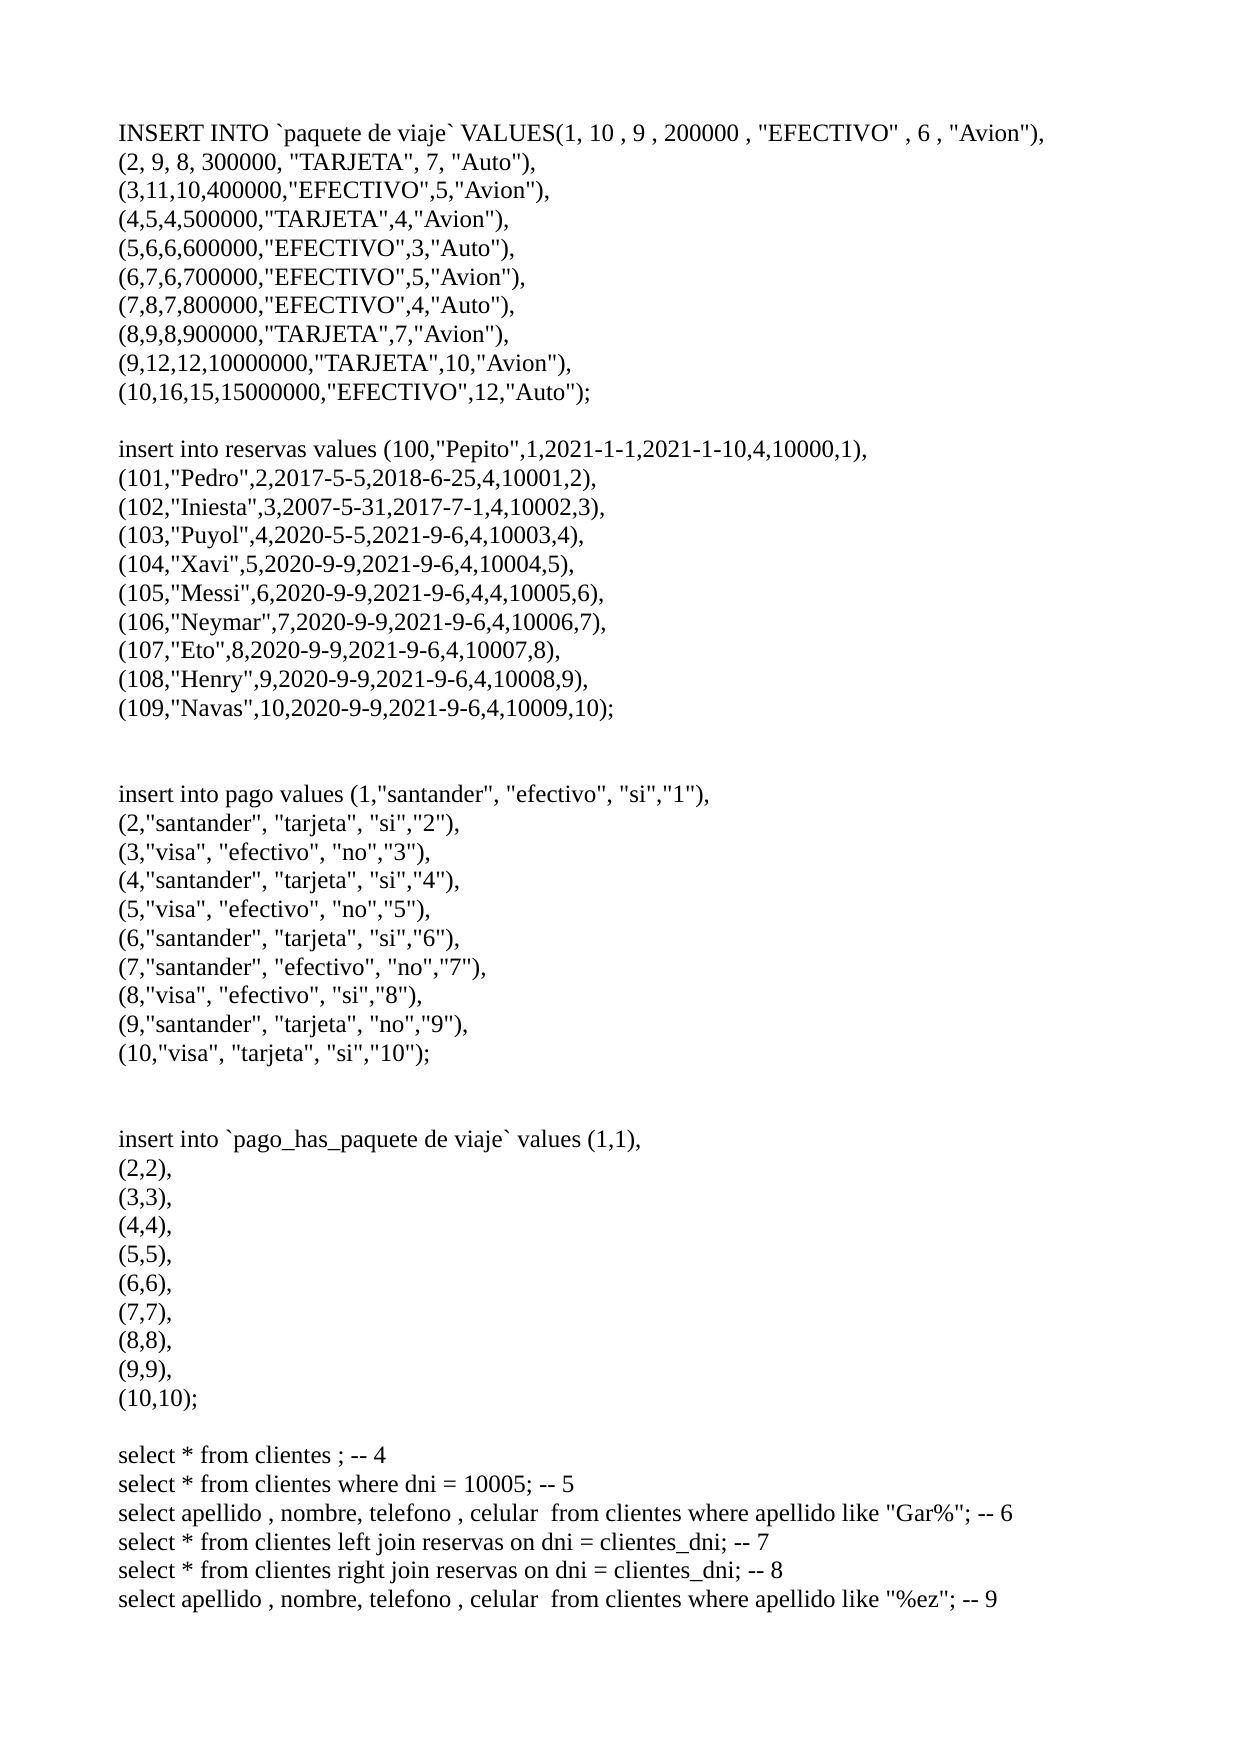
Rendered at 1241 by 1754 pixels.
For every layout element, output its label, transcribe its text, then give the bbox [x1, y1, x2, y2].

text (4,4), [118, 1211, 1122, 1239]
text (107,"Eto",8,2020-9-9,2021-9-6,4,10007,8), [118, 636, 1122, 664]
text (3,11,10,400000,"EFECTIVO",5,"Avion"), [118, 176, 1122, 204]
text (106,"Neymar",7,2020-9-9,2021-9-6,4,10006,7), [118, 607, 1122, 636]
text select * from clientes left join reservas on dni = clientes_dni; -- 7 [118, 1527, 1122, 1556]
text (109,"Navas",10,2020-9-9,2021-9-6,4,10009,10); [118, 693, 1122, 722]
text (5,6,6,600000,"EFECTIVO",3,"Auto"), [118, 233, 1122, 262]
text (7,"santander", "efectivo", "no","7"), [118, 952, 1122, 981]
text (8,8), [118, 1326, 1122, 1354]
text insert into pago values (1,"santander", "efectivo", "si","1"), [118, 779, 1122, 808]
text (10,"visa", "tarjeta", "si","10"); [118, 1038, 1122, 1067]
text (8,9,8,900000,"TARJETA",7,"Avion"), [118, 319, 1122, 348]
text (5,5), [118, 1239, 1122, 1268]
text (9,12,12,10000000,"TARJETA",10,"Avion"), [118, 348, 1122, 377]
text insert into `pago_has_paquete de viaje` values (1,1), [118, 1124, 1122, 1153]
text (9,9), [118, 1354, 1122, 1383]
text (10,10); [118, 1383, 1122, 1412]
text select * from clientes where dni = 10005; -- 5 [118, 1469, 1122, 1498]
text (103,"Puyol",4,2020-5-5,2021-9-6,4,10003,4), [118, 521, 1122, 549]
text (4,5,4,500000,"TARJETA",4,"Avion"), [118, 204, 1122, 233]
text (102,"Iniesta",3,2007-5-31,2017-7-1,4,10002,3), [118, 492, 1122, 521]
text (2, 9, 8, 300000, "TARJETA", 7, "Auto"), [118, 147, 1122, 176]
text (108,"Henry",9,2020-9-9,2021-9-6,4,10008,9), [118, 664, 1122, 693]
text (8,"visa", "efectivo", "si","8"), [118, 981, 1122, 1009]
text insert into reservas values (100,"Pepito",1,2021-1-1,2021-1-10,4,10000,1), [118, 434, 1122, 463]
text select * from clientes ; -- 4 [118, 1441, 1122, 1469]
text (7,8,7,800000,"EFECTIVO",4,"Auto"), [118, 291, 1122, 319]
text select apellido , nombre, telefono , celular from clientes where apellido like "Gar%"; -- 6 [118, 1498, 1122, 1527]
text INSERT INTO `paquete de viaje` VALUES(1, 10 , 9 , 200000 , "EFECTIVO" , 6 , "Avion"), [118, 118, 1122, 147]
text (2,2), [118, 1153, 1122, 1182]
text (3,3), [118, 1182, 1122, 1211]
text (5,"visa", "efectivo", "no","5"), [118, 894, 1122, 923]
text (6,7,6,700000,"EFECTIVO",5,"Avion"), [118, 262, 1122, 291]
text (6,6), [118, 1268, 1122, 1297]
text (10,16,15,15000000,"EFECTIVO",12,"Auto"); [118, 377, 1122, 406]
text (2,"santander", "tarjeta", "si","2"), [118, 808, 1122, 837]
text (105,"Messi",6,2020-9-9,2021-9-6,4,4,10005,6), [118, 578, 1122, 607]
text select apellido , nombre, telefono , celular from clientes where apellido like "%ez"; -- 9 [118, 1584, 1122, 1613]
text (101,"Pedro",2,2017-5-5,2018-6-25,4,10001,2), [118, 463, 1122, 492]
text (3,"visa", "efectivo", "no","3"), [118, 837, 1122, 866]
text (104,"Xavi",5,2020-9-9,2021-9-6,4,10004,5), [118, 549, 1122, 578]
text (4,"santander", "tarjeta", "si","4"), [118, 866, 1122, 894]
text select * from clientes right join reservas on dni = clientes_dni; -- 8 [118, 1556, 1122, 1584]
text (6,"santander", "tarjeta", "si","6"), [118, 923, 1122, 952]
text (7,7), [118, 1297, 1122, 1326]
text (9,"santander", "tarjeta", "no","9"), [118, 1009, 1122, 1038]
